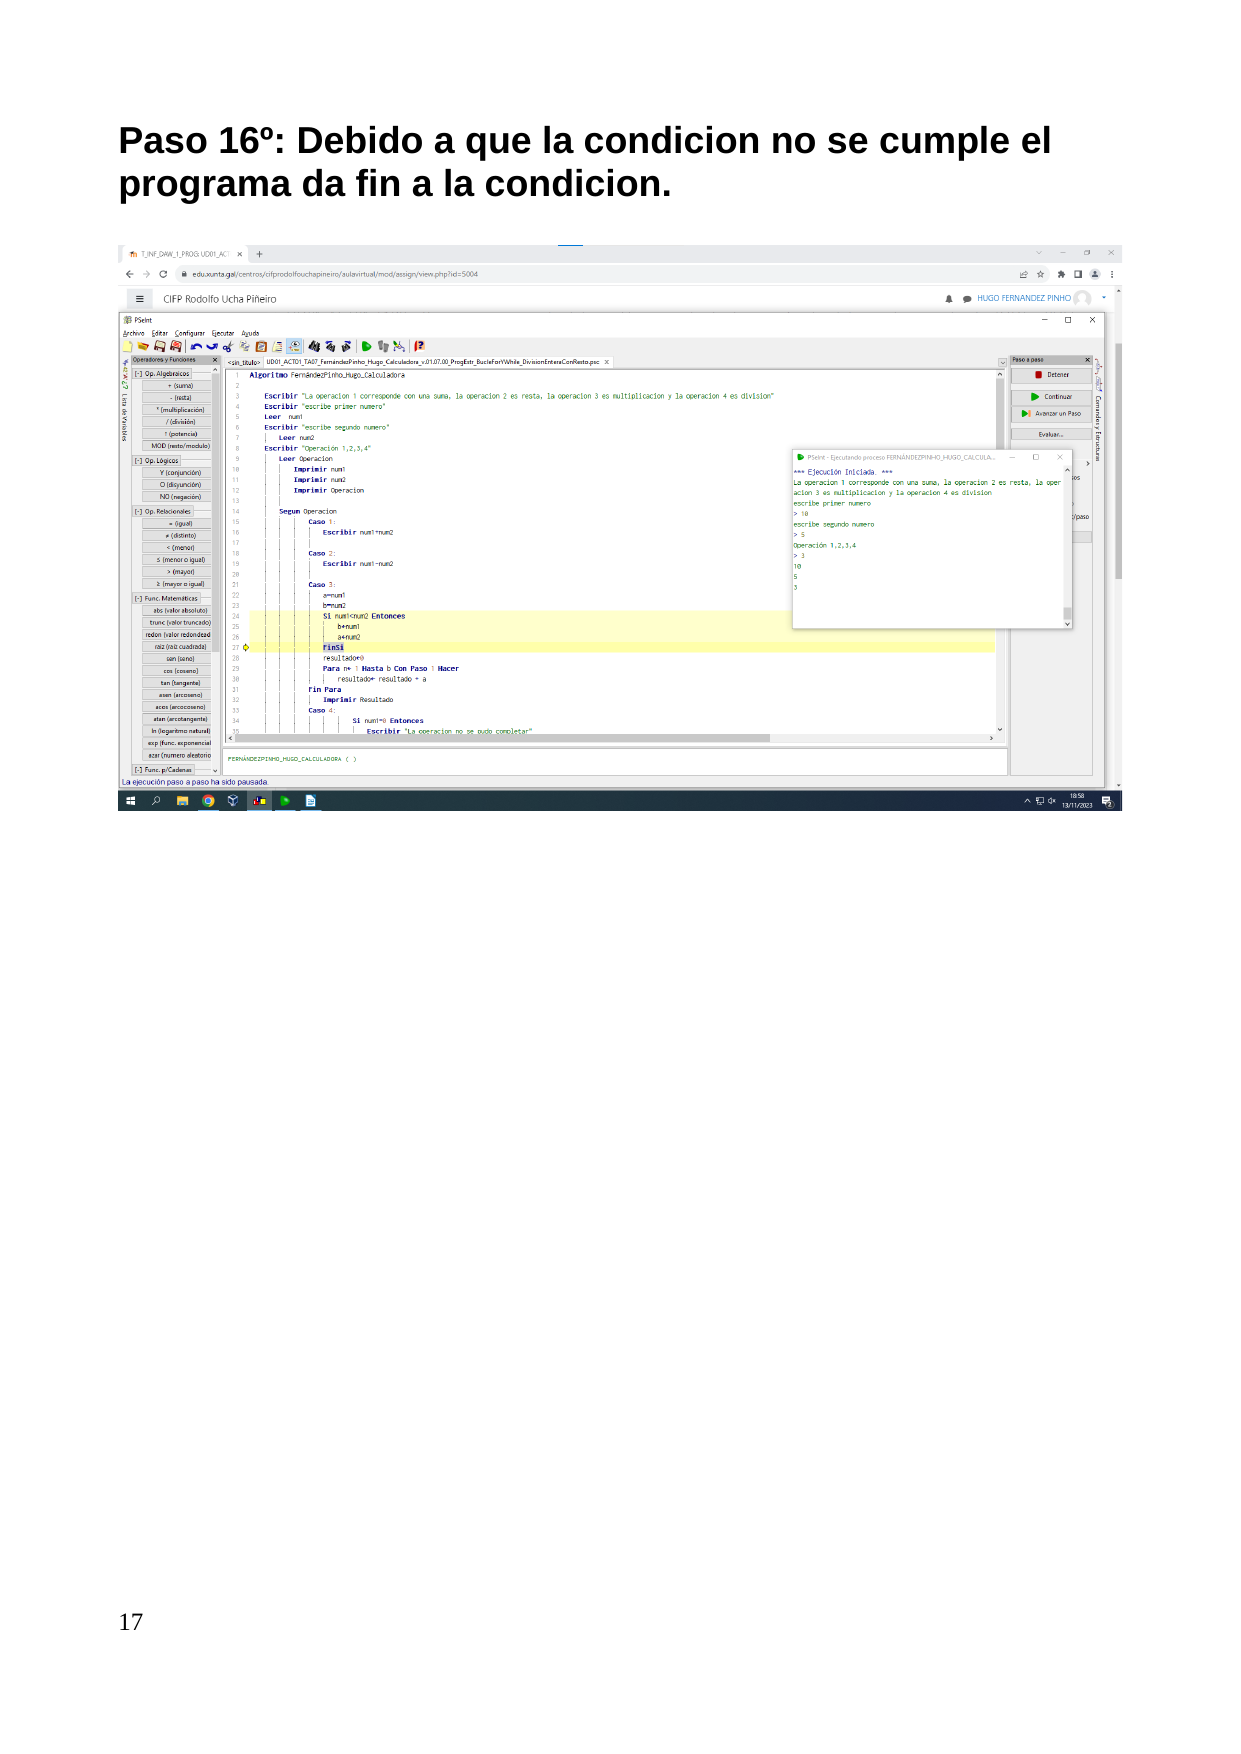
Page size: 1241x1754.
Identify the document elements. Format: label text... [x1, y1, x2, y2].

subtitle Paso 16º: Debido a que la condicion no se cumple el programa da fin a la condicion. [118, 118, 1122, 204]
picture [118, 245, 1123, 811]
